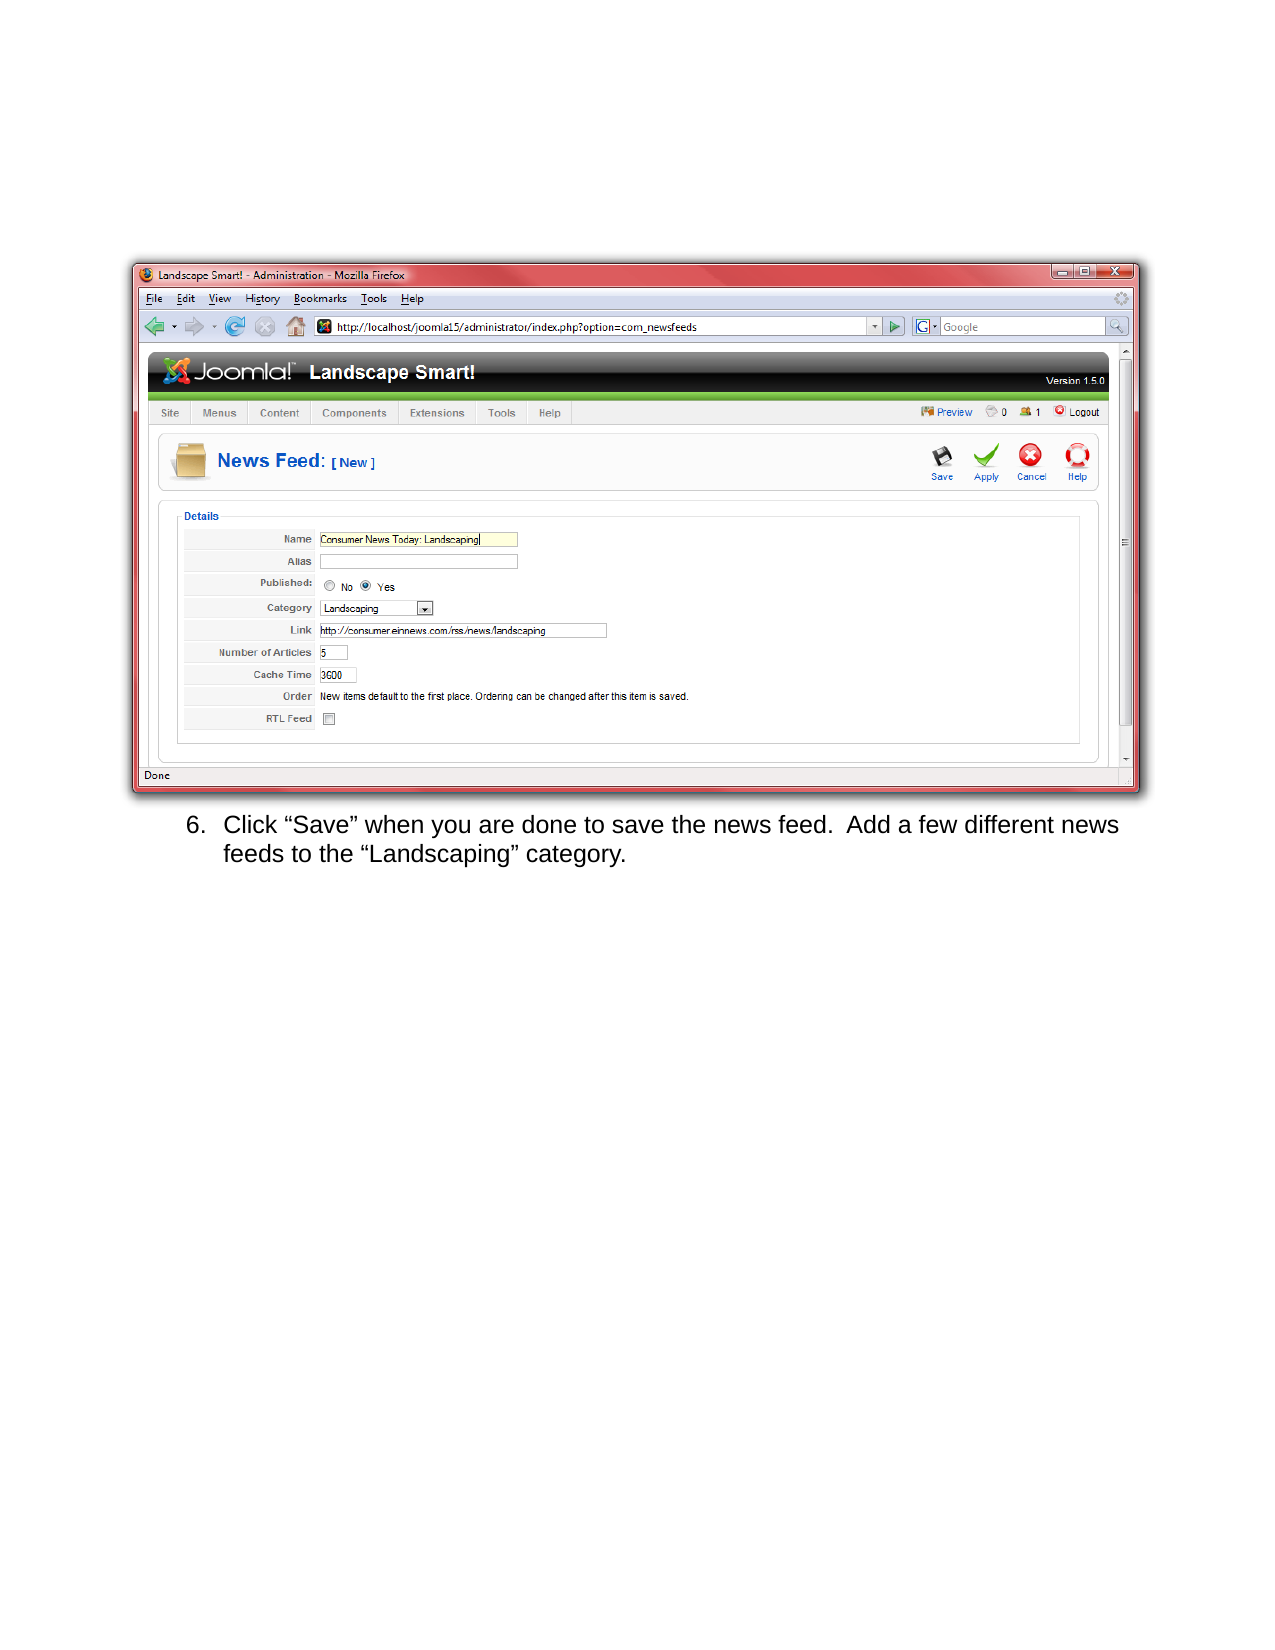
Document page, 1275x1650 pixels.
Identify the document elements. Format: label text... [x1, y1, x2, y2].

list Click “Save” when you are done to save the news feed. Add a few different news feeds to the “Landscaping” category. [186, 810, 1157, 867]
list [186, 237, 1157, 249]
picture [119, 250, 1156, 809]
